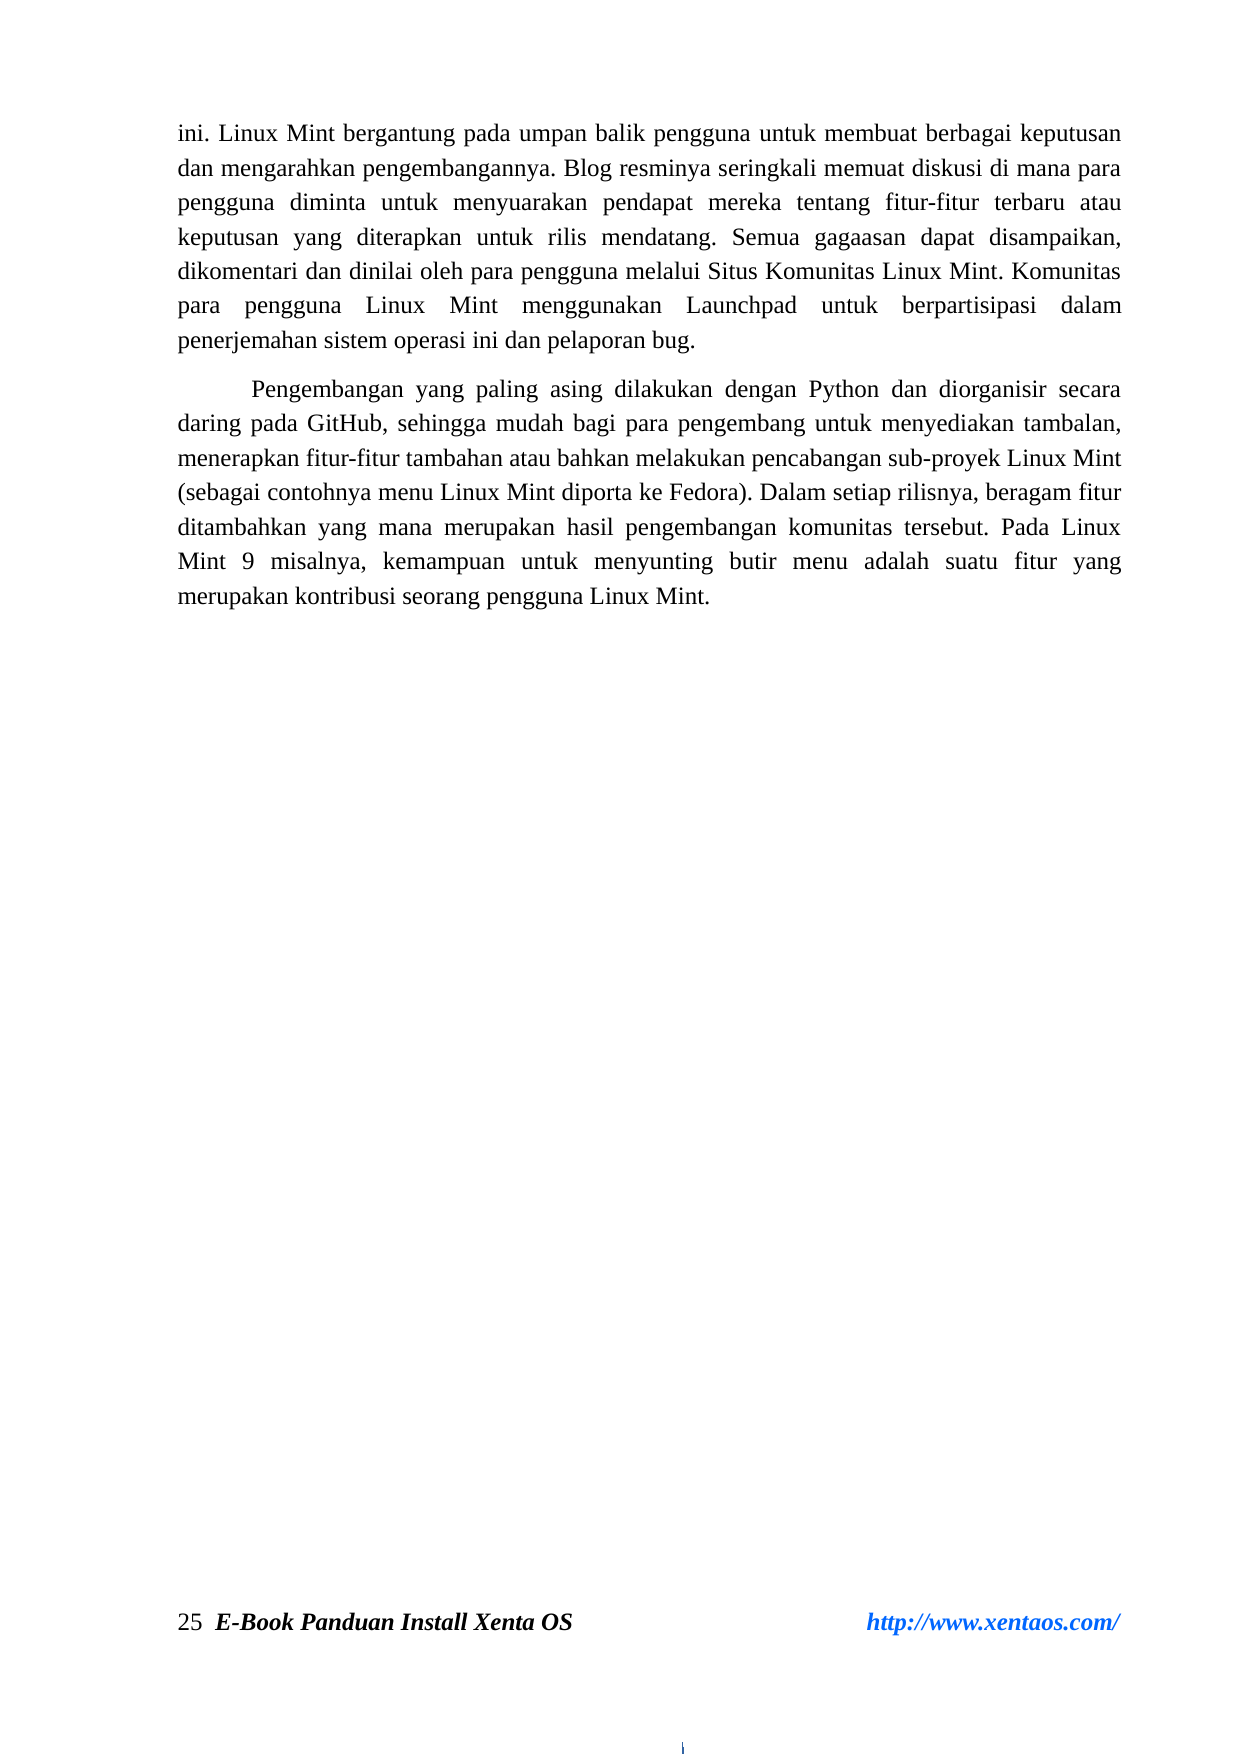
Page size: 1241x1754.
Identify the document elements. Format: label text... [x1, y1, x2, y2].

text ini. Linux Mint bergantung pada umpan balik pengguna untuk membuat berbagai keputusan dan mengarahkan pengembangannya. Blog resminya seringkali memuat diskusi di mana para pengguna diminta untuk menyuarakan pendapat mereka tentang fitur-fitur terbaru atau keputusan yang diterapkan untuk rilis mendatang. Semua gagaasan dapat disampaikan, dikomentari dan dinilai oleh para pengguna melalui Situs Komunitas Linux Mint. Komunitas para pengguna Linux Mint menggunakan Launchpad untuk berpartisipasi dalam penerjemahan sistem operasi ini dan pelaporan bug. [177, 118, 1122, 354]
text Pengembangan yang paling asing dilakukan dengan Python dan diorganisir secara daring pada GitHub, sehingga mudah bagi para pengembang untuk menyediakan tambalan, menerapkan fitur-fitur tambahan atau bahkan melakukan pencabangan sub-proyek Linux Mint (sebagai contohnya menu Linux Mint diporta ke Fedora). Dalam setiap rilisnya, beragam fitur ditambahkan yang mana merupakan hasil pengembangan komunitas tersebut. Pada Linux Mint 9 misalnya, kemampuan untuk menyunting butir menu adalah suatu fitur yang merupakan kontribusi seorang pengguna Linux Mint. [177, 374, 1122, 610]
